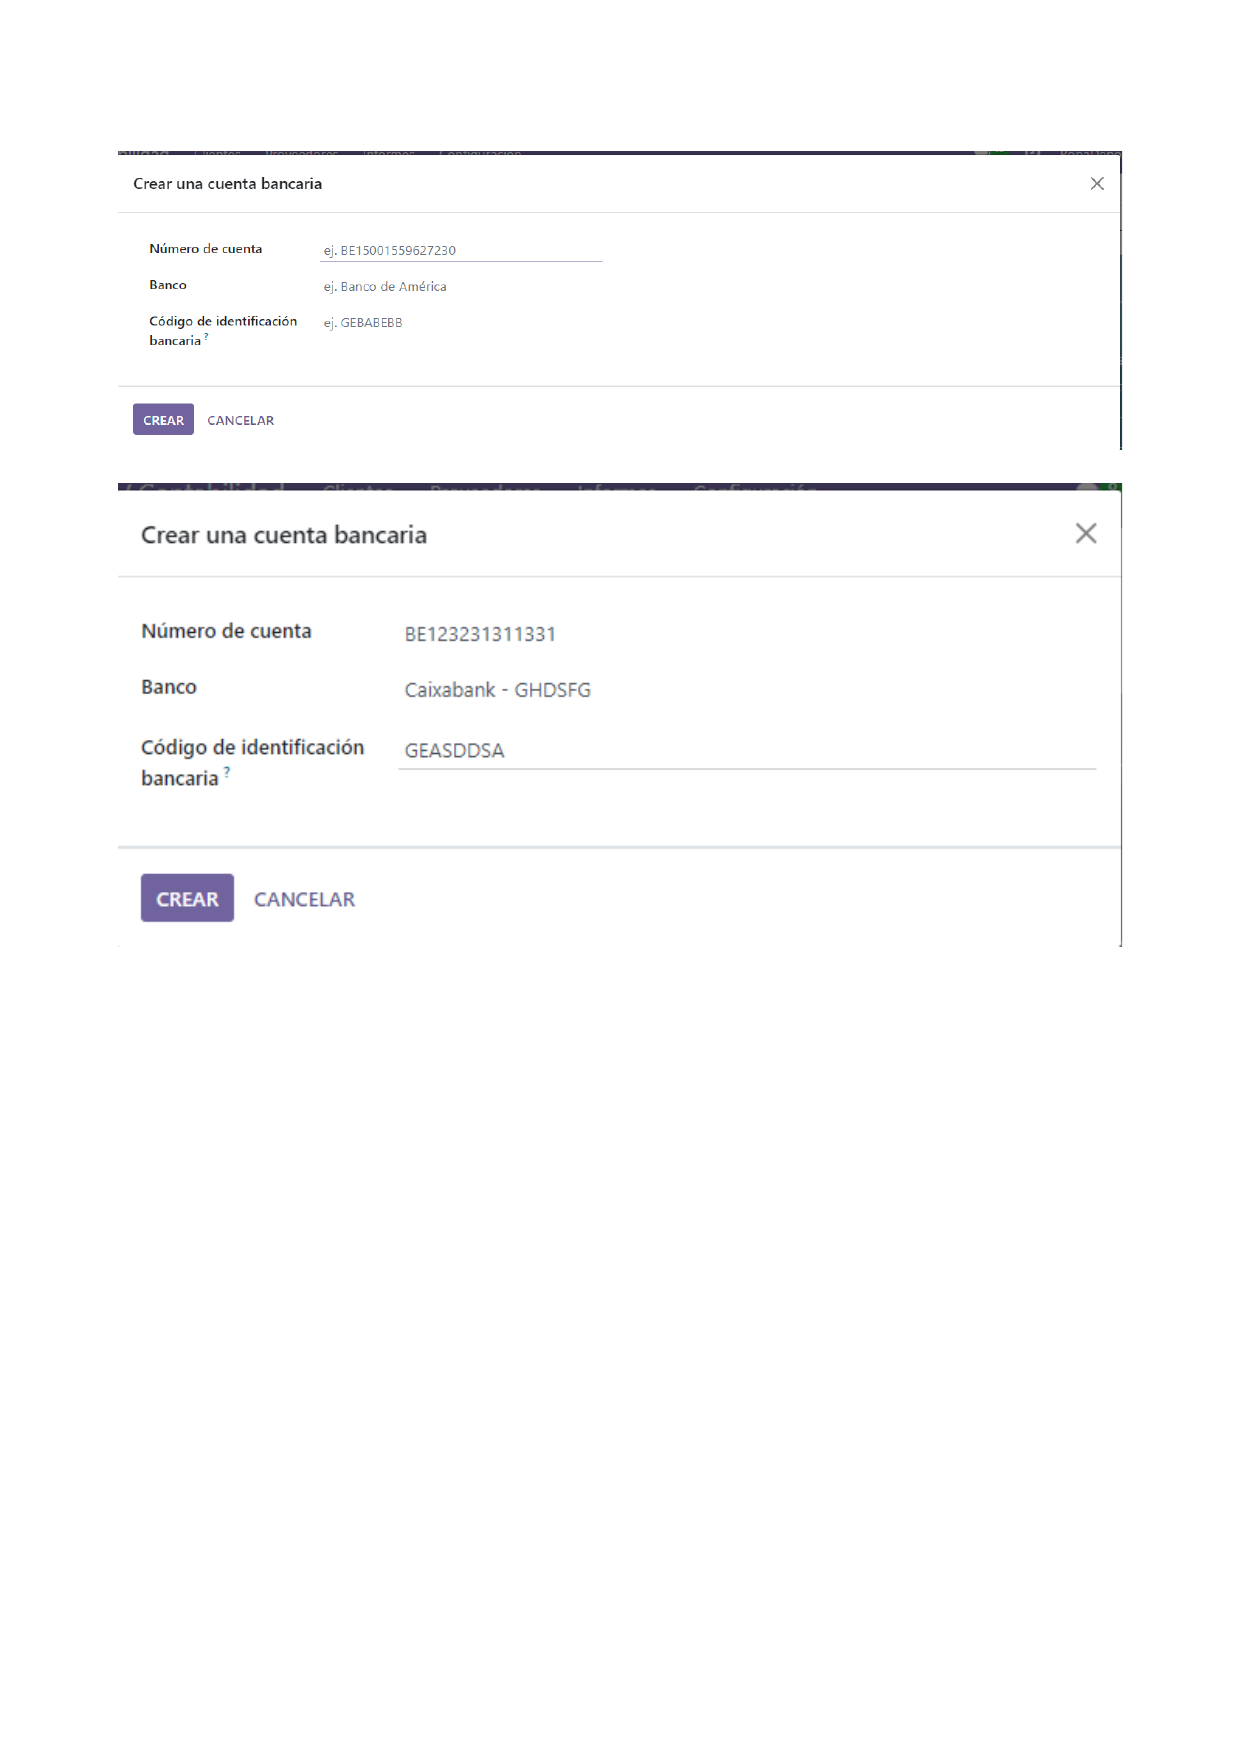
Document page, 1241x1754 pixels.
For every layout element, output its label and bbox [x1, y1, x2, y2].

picture [118, 151, 1123, 450]
picture [118, 483, 1123, 947]
